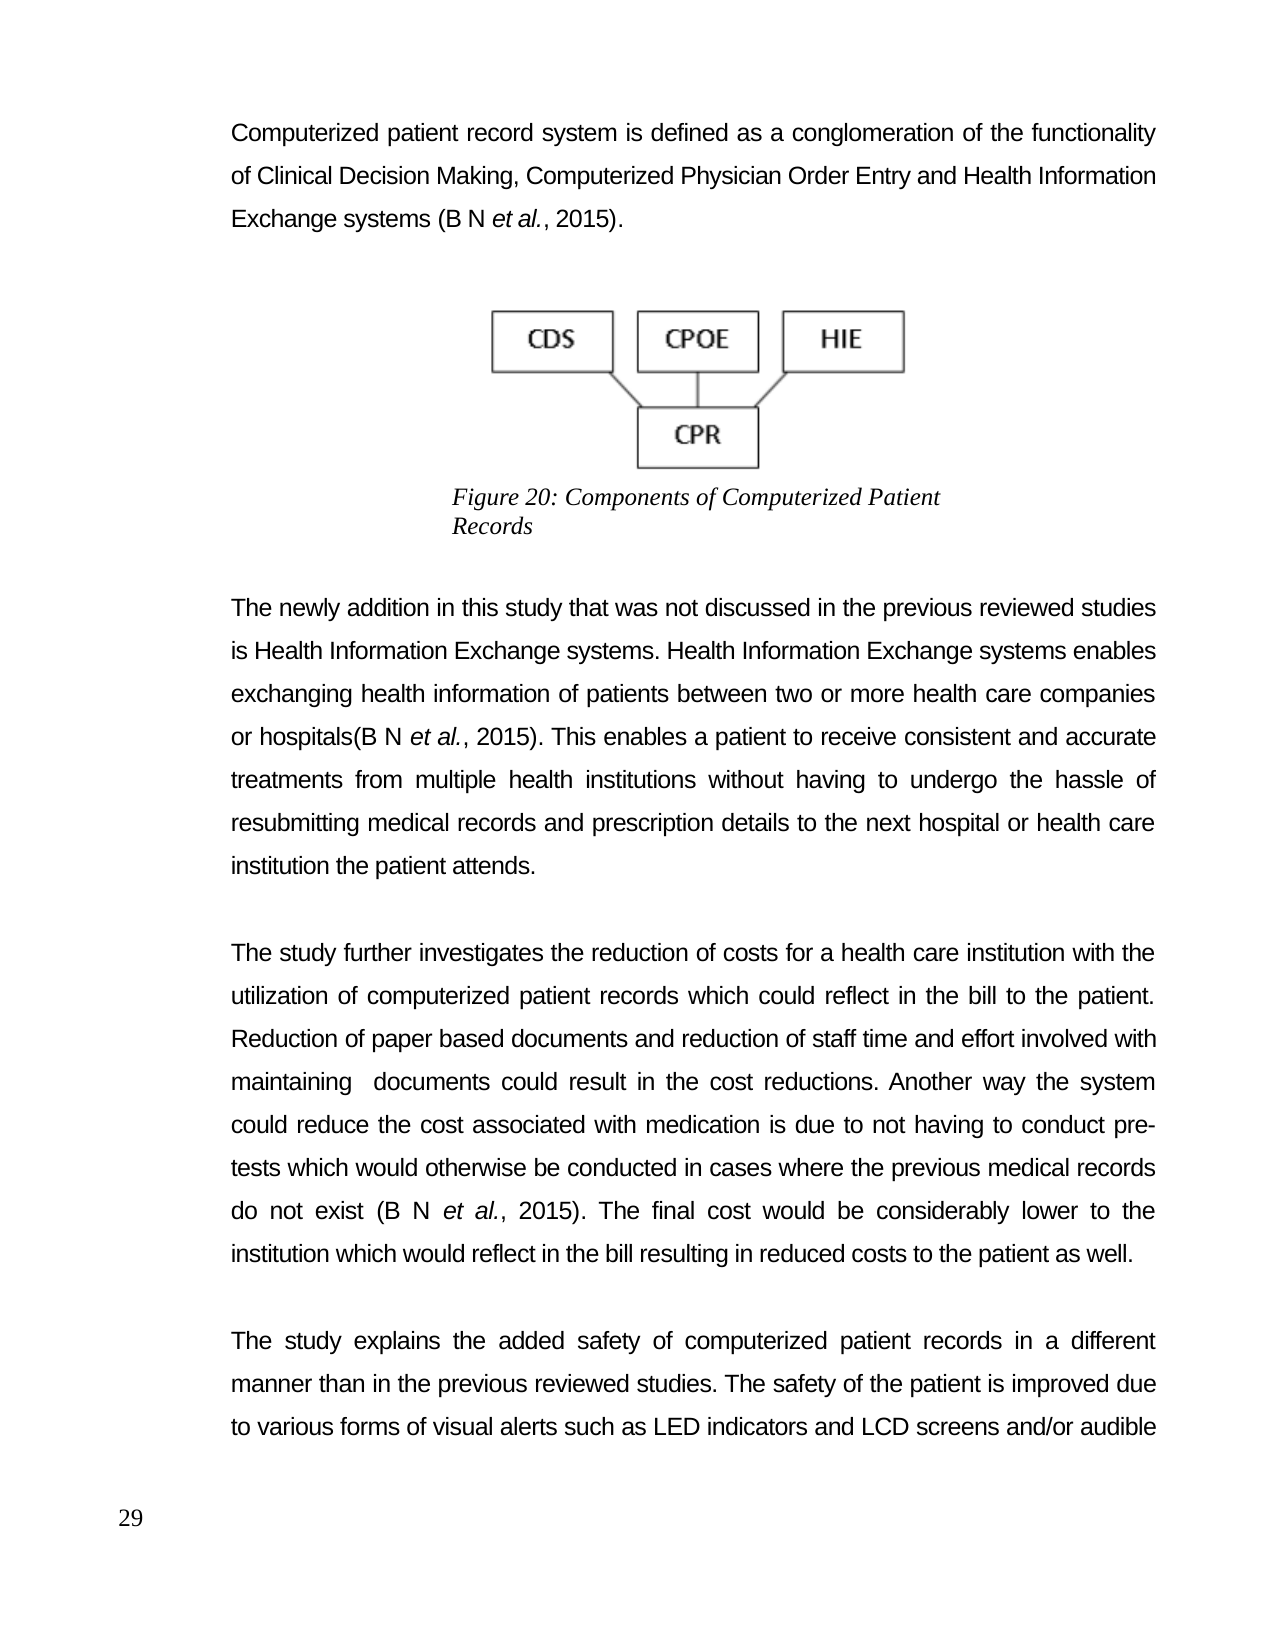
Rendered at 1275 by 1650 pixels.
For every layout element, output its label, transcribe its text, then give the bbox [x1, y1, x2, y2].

text The study further investigates the reduction of costs for a health care institution with the utilization of computerized patient records which could reflect in the bill to the patient. Reduction of paper based documents and reduction of staff time and effort involved with maintaining documents could result in the cost reductions. Another way the system could reduce the cost associated with medication is due to not having to conduct pre-tests which would otherwise be conducted in cases where the previous medical records do not exist (B N et al., 2015)⁠. The final cost would be considerably lower to the institution which would reflect in the bill resulting in reduced costs to the patient as well. [231, 937, 1157, 1268]
text Figure 20: Components of Computerized Patient Records [452, 477, 960, 539]
text The study explains the added safety of computerized patient records in a different manner than in the previous reviewed studies. The safety of the patient is improved due to various forms of visual alerts such as LED indicators and LCD screens and/or audible [231, 1326, 1157, 1441]
text The newly addition in this study that was not discussed in the previous reviewed studies is Health Information Exchange systems. Health Information Exchange systems enables exchanging health information of patients between two or more health care companies or hospitals(B N et al., 2015)⁠. This enables a patient to receive consistent and accurate treatments from multiple health institutions without having to undergo the hassle of resubmitting medical records and prescription details to the next hospital or health care institution the patient attends. [231, 592, 1157, 880]
picture [451, 303, 960, 477]
text Computerized patient record system is defined as a conglomeration of the functionality of Clinical Decision Making, Computerized Physician Order Entry and Health Information Exchange systems (B N et al., 2015)⁠. [231, 118, 1157, 233]
